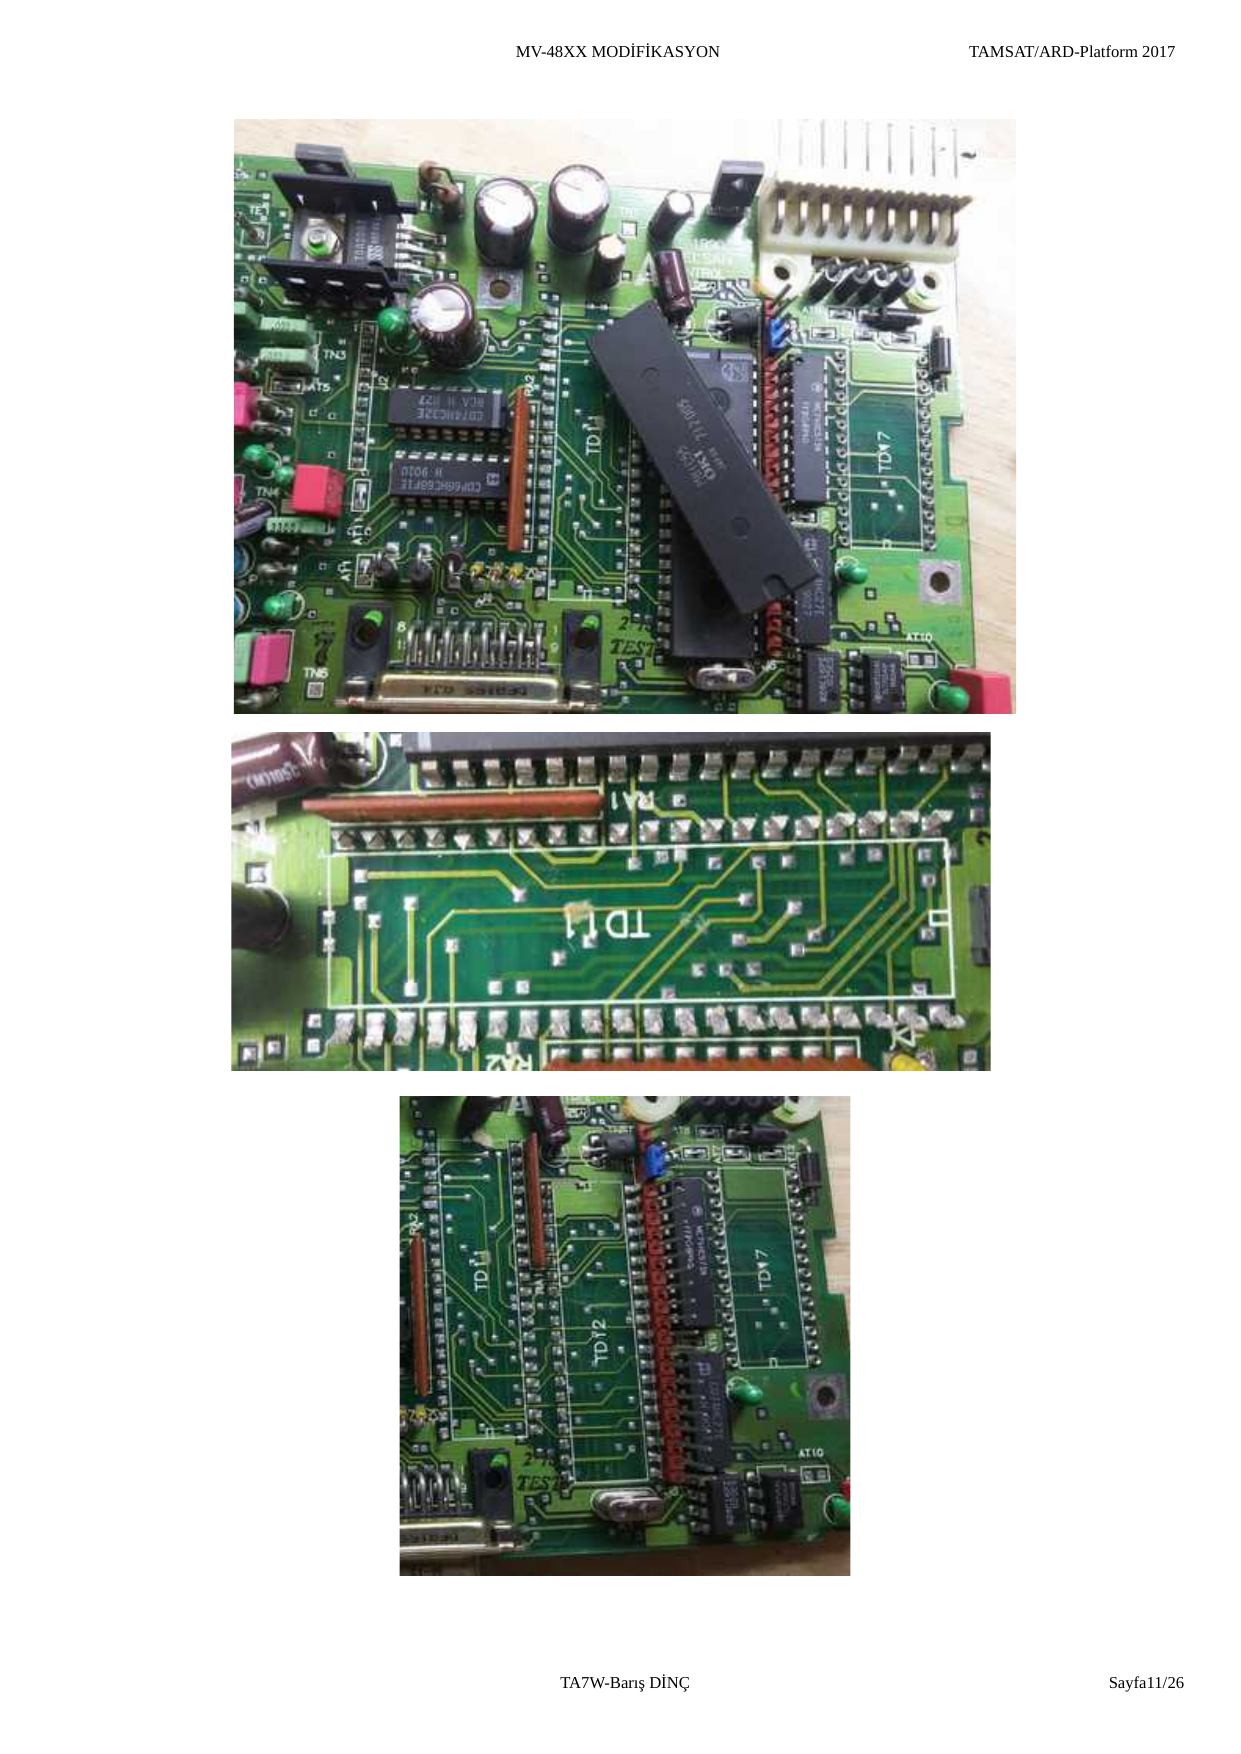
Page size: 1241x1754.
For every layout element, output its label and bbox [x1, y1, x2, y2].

picture [399, 1096, 851, 1576]
picture [233, 119, 1017, 714]
picture [231, 732, 991, 1071]
